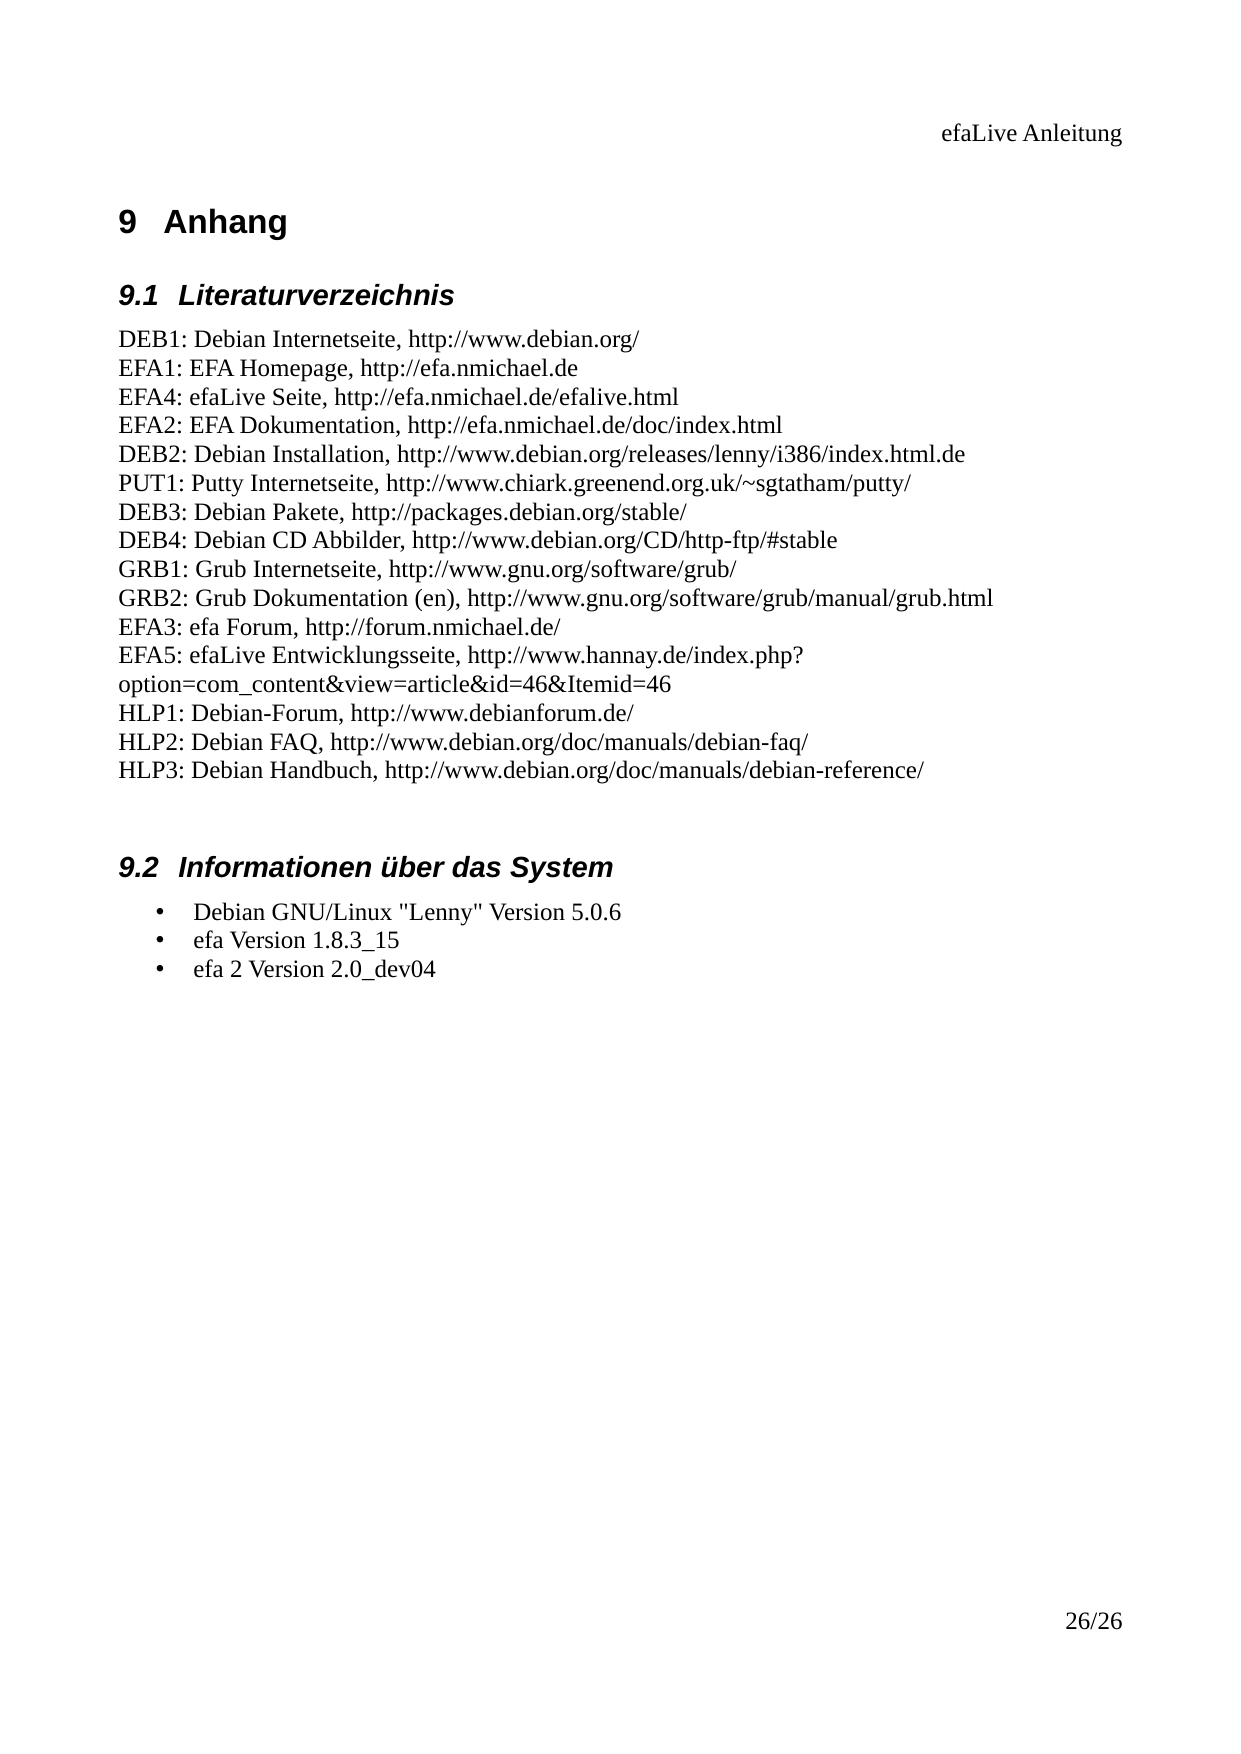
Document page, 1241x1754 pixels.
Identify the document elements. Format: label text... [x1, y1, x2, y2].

text DEB2: Debian Installation, http://www.debian.org/releases/lenny/i386/index.html.de [118, 439, 1122, 468]
text HLP3: Debian Handbuch, http://www.debian.org/doc/manuals/debian-reference/ [118, 756, 1122, 784]
text GRB1: Grub Internetseite, http://www.gnu.org/software/grub/ [118, 554, 1122, 583]
list Debian GNU/Linux "Lenny" Version 5.0.6 [156, 897, 1122, 925]
text DEB4: Debian CD Abbilder, http://www.debian.org/CD/http-ftp/#stable [118, 526, 1122, 554]
text HLP1: Debian-Forum, http://www.debianforum.de/ [118, 698, 1122, 727]
text EFA4: efaLive Seite, http://efa.nmichael.de/efalive.html [118, 382, 1122, 411]
list efa Version 1.8.3_15 [156, 925, 1122, 954]
text GRB2: Grub Dokumentation (en), http://www.gnu.org/software/grub/manual/grub.html [118, 583, 1122, 612]
text EFA3: efa Forum, http://forum.nmichael.de/ [118, 612, 1122, 641]
text EFA5: efaLive Entwicklungsseite, http://www.hannay.de/index.php?option=com_content&view=article&id=46&Itemid=46 [118, 641, 1122, 698]
text DEB3: Debian Pakete, http://packages.debian.org/stable/ [118, 497, 1122, 526]
subtitle Literaturverzeichnis [118, 278, 1122, 312]
text DEB1: Debian Internetseite, http://www.debian.org/ [118, 324, 1122, 353]
list efa 2 Version 2.0_dev04 [156, 954, 1122, 983]
subtitle Informationen über das System [118, 851, 1122, 884]
text EFA1: EFA Homepage, http://efa.nmichael.de [118, 353, 1122, 382]
text HLP2: Debian FAQ, http://www.debian.org/doc/manuals/debian-faq/ [118, 727, 1122, 756]
text EFA2: EFA Dokumentation, http://efa.nmichael.de/doc/index.html [118, 411, 1122, 439]
text PUT1: Putty Internetseite, http://www.chiark.greenend.org.uk/~sgtatham/putty/ [118, 468, 1122, 497]
subtitle Anhang [118, 202, 1122, 241]
